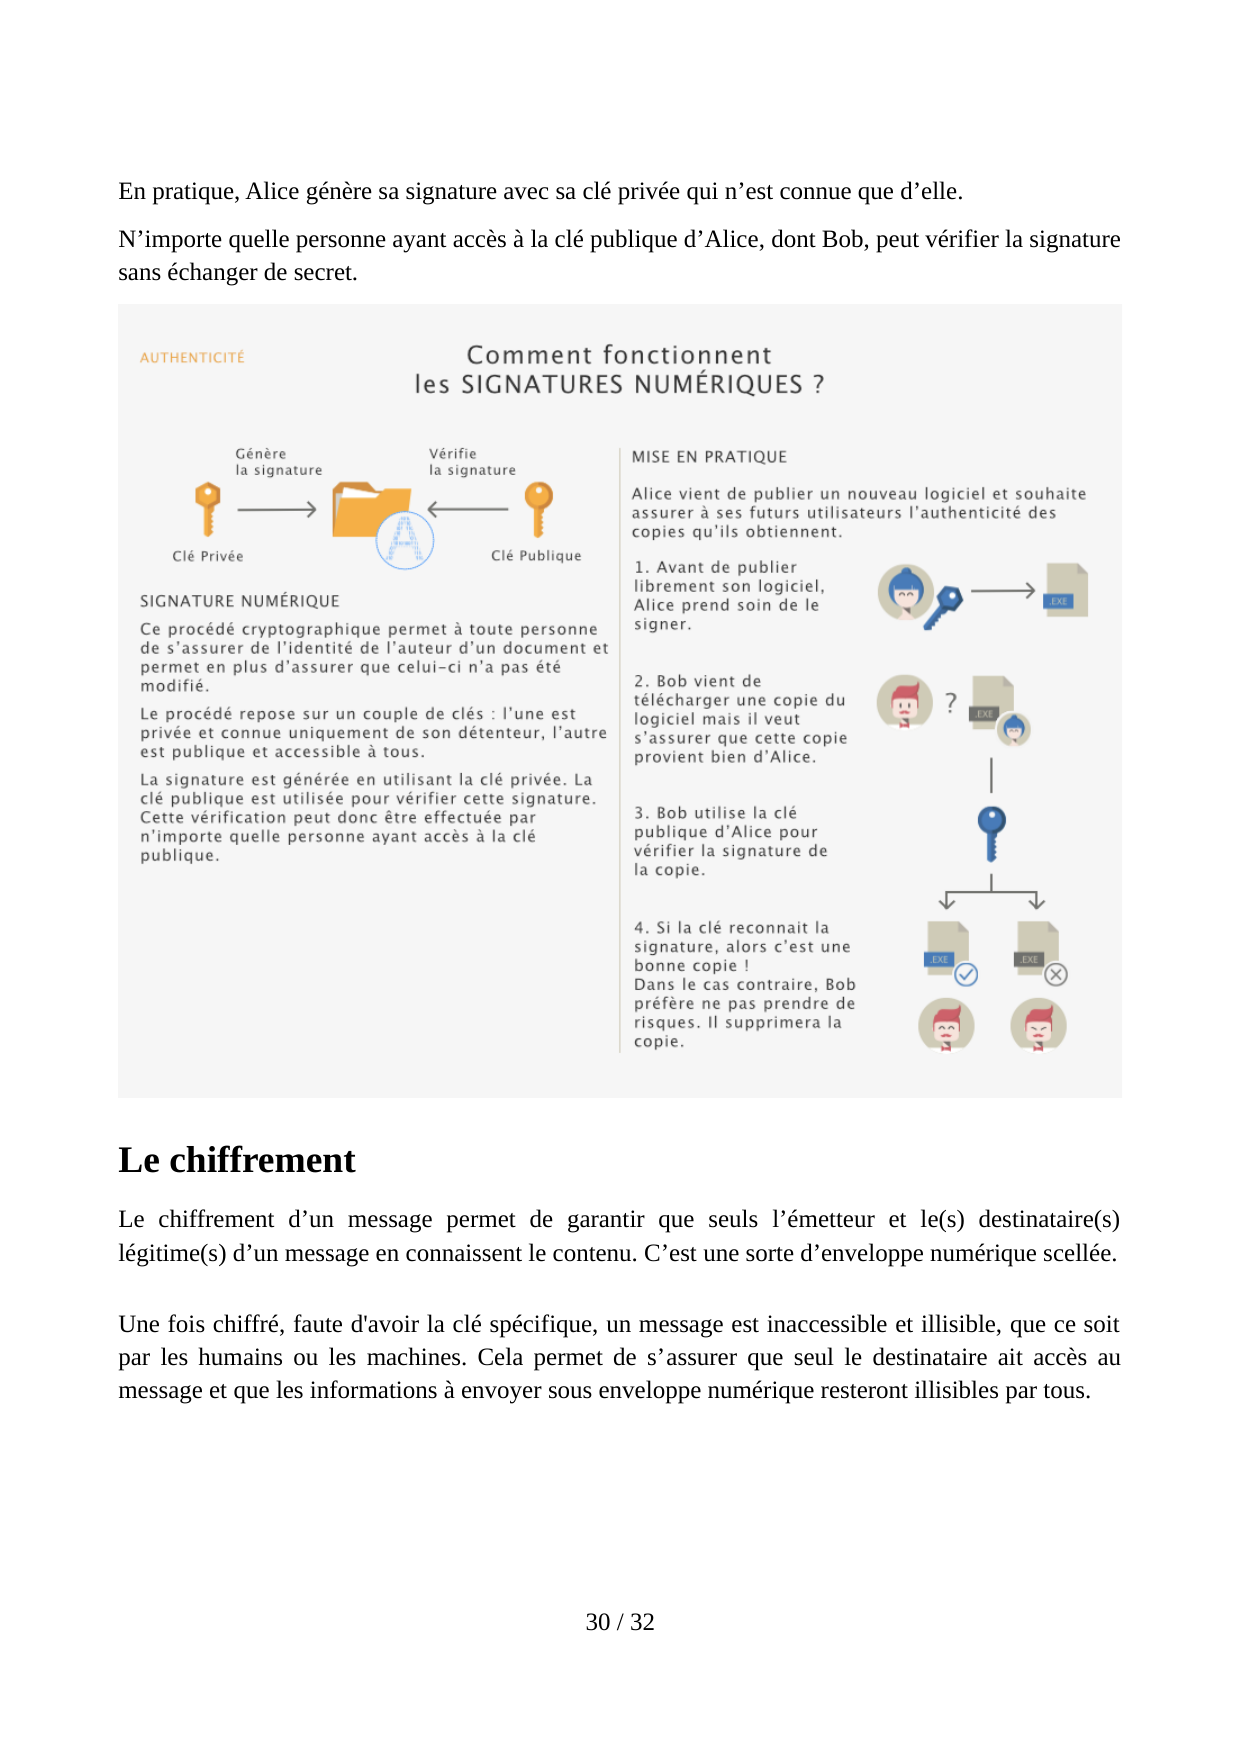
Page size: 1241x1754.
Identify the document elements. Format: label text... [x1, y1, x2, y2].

picture [118, 304, 1123, 1098]
text N’importe quelle personne ayant accès à la clé publique d’Alice, dont Bob, peut vérifier la signature sans échanger de secret. [118, 224, 1122, 286]
subtitle Le chiffrement [118, 1137, 1122, 1180]
text En pratique, Alice génère sa signature avec sa clé privée qui n’est connue que d’elle. [118, 176, 1122, 205]
text Une fois chiffré, faute d'avoir la clé spécifique, un message est inaccessible et illisible, que ce soit par les humains ou les machines. Cela permet de s’assurer que seul le destinataire ait accès au message et que les informations à envoyer sous enveloppe numérique resteront illisibles par tous. [118, 1309, 1122, 1404]
text Le chiffrement d’un message permet de garantir que seuls l’émetteur et le(s) destinataire(s) légitime(s) d’un message en connaissent le contenu. C’est une sorte d’enveloppe numérique scellée. [118, 1204, 1122, 1266]
